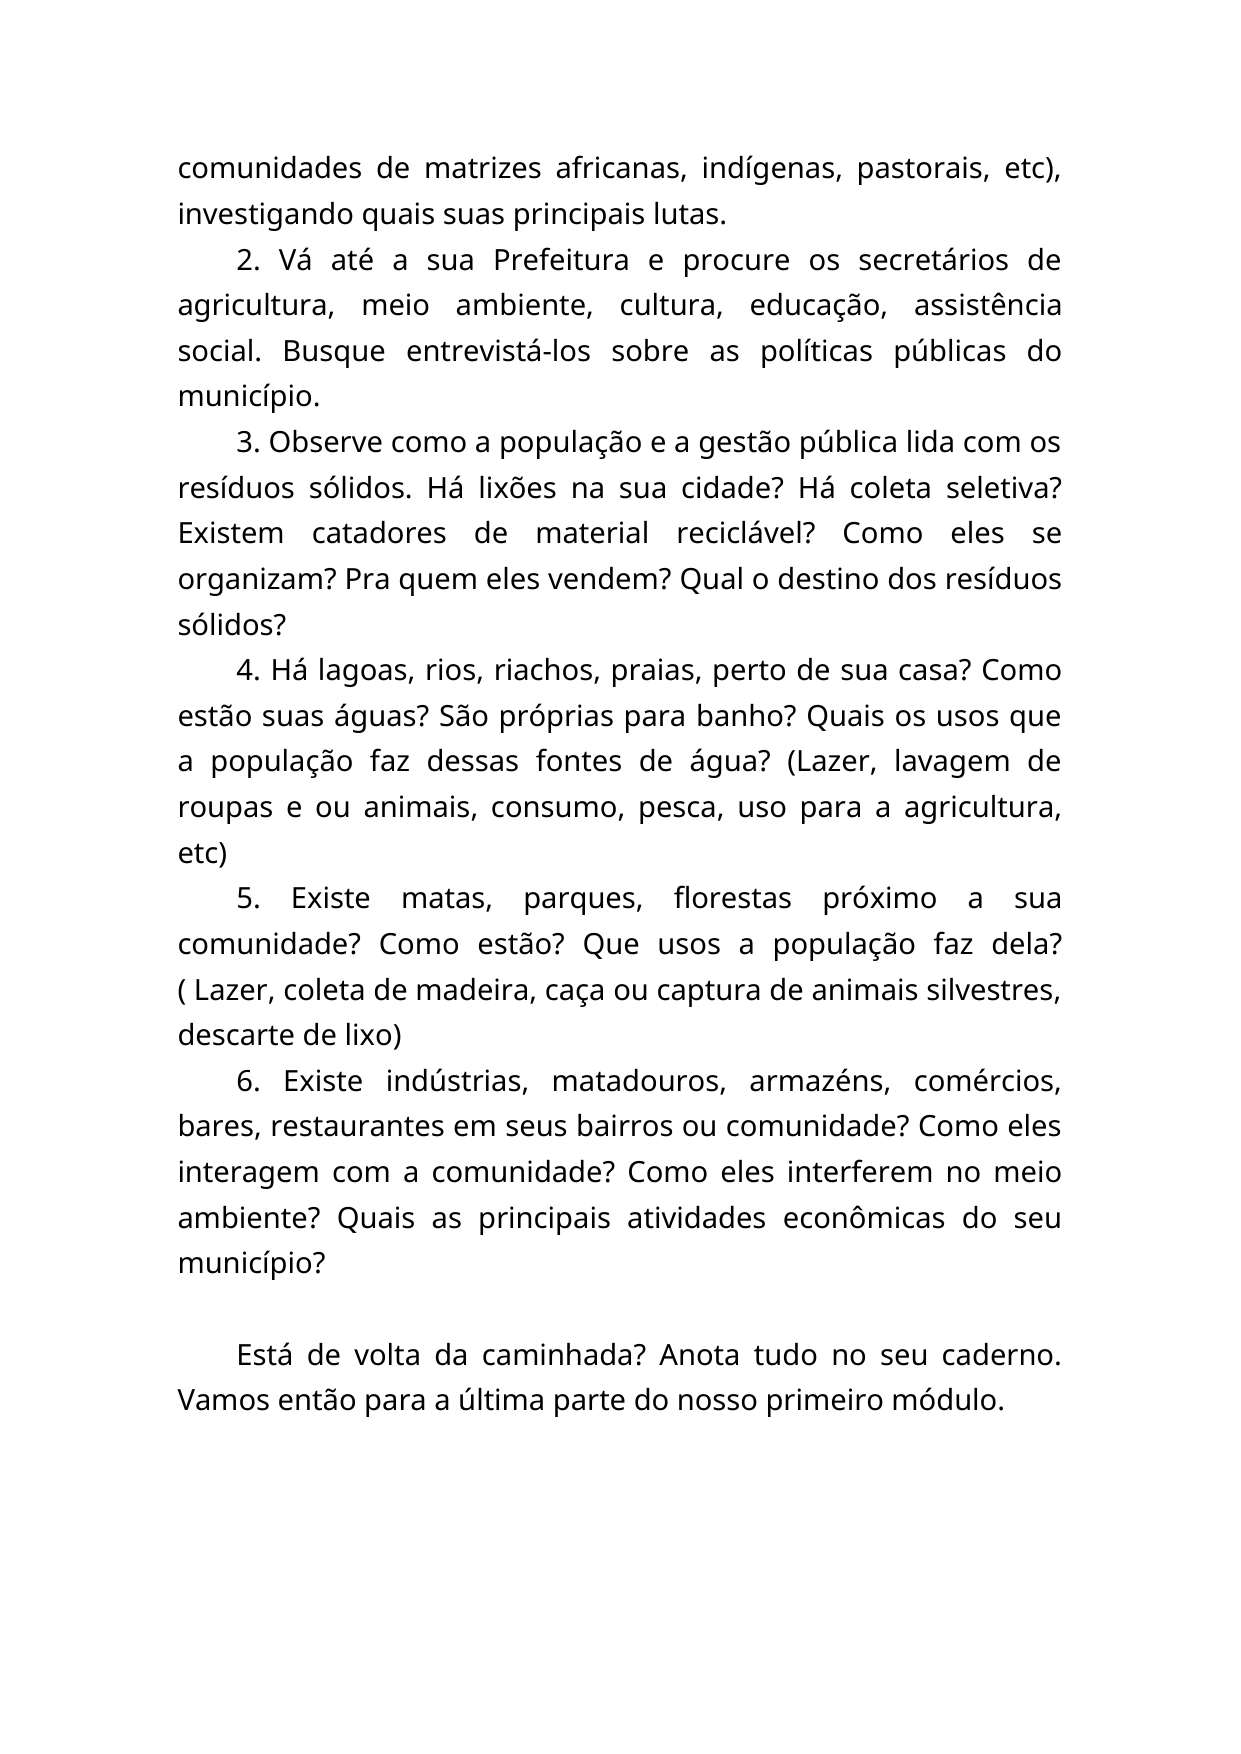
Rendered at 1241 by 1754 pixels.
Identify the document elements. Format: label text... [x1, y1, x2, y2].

text 2. Vá até a sua Prefeitura e procure os secretários de agricultura, meio ambiente, cultura, educação, assistência social. Busque entrevistá-los sobre as políticas públicas do município. [177, 239, 1063, 415]
text Está de volta da caminhada? Anota tudo no seu caderno. Vamos então para a última parte do nosso primeiro módulo. [177, 1334, 1063, 1419]
text 5. Existe matas, parques, florestas próximo a sua comunidade? Como estão? Que usos a população faz dela? ( Lazer, coleta de madeira, caça ou captura de animais silvestres, descarte de lixo) [177, 878, 1063, 1054]
text 3. Observe como a população e a gestão pública lida com os resíduos sólidos. Há lixões na sua cidade? Há coleta seletiva? Existem catadores de material reciclável? Como eles se organizam? Pra quem eles vendem? Qual o destino dos resíduos sólidos? [177, 421, 1063, 643]
text 4. Há lagoas, rios, riachos, praias, perto de sua casa? Como estão suas águas? São próprias para banho? Quais os usos que a população faz dessas fontes de água? (Lazer, lavagem de roupas e ou animais, consumo, pesca, uso para a agricultura, etc) [177, 649, 1063, 872]
text comunidades de matrizes africanas, indígenas, pastorais, etc), investigando quais suas principais lutas. [177, 148, 1063, 233]
text 6. Existe indústrias, matadouros, armazéns, comércios, bares, restaurantes em seus bairros ou comunidade? Como eles interagem com a comunidade? Como eles interferem no meio ambiente? Quais as principais atividades econômicas do seu município? [177, 1060, 1063, 1282]
